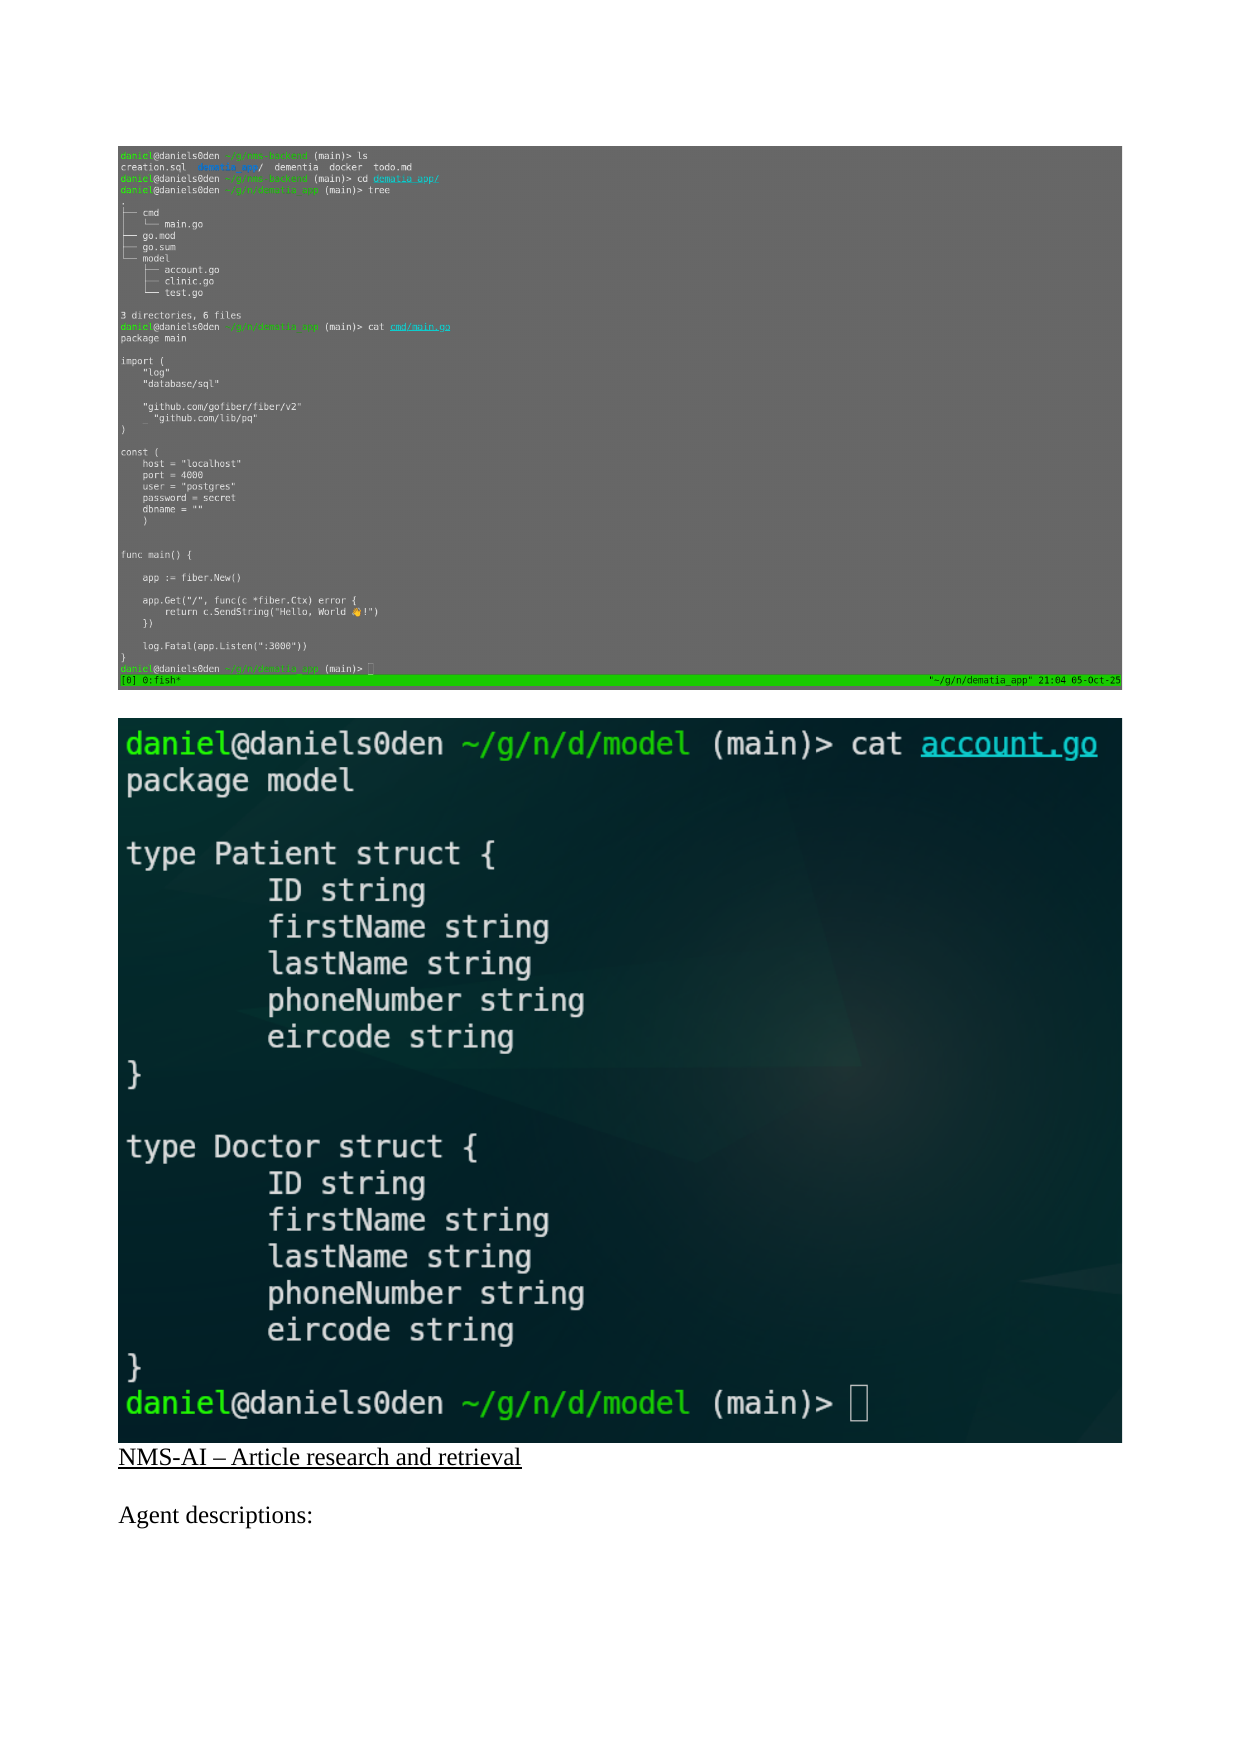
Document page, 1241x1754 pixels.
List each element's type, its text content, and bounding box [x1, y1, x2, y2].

picture [118, 146, 1123, 690]
text NMS-AI – Article research and retrieval [118, 1443, 1122, 1471]
text Agent descriptions: [118, 1500, 1122, 1528]
picture [118, 718, 1123, 1443]
